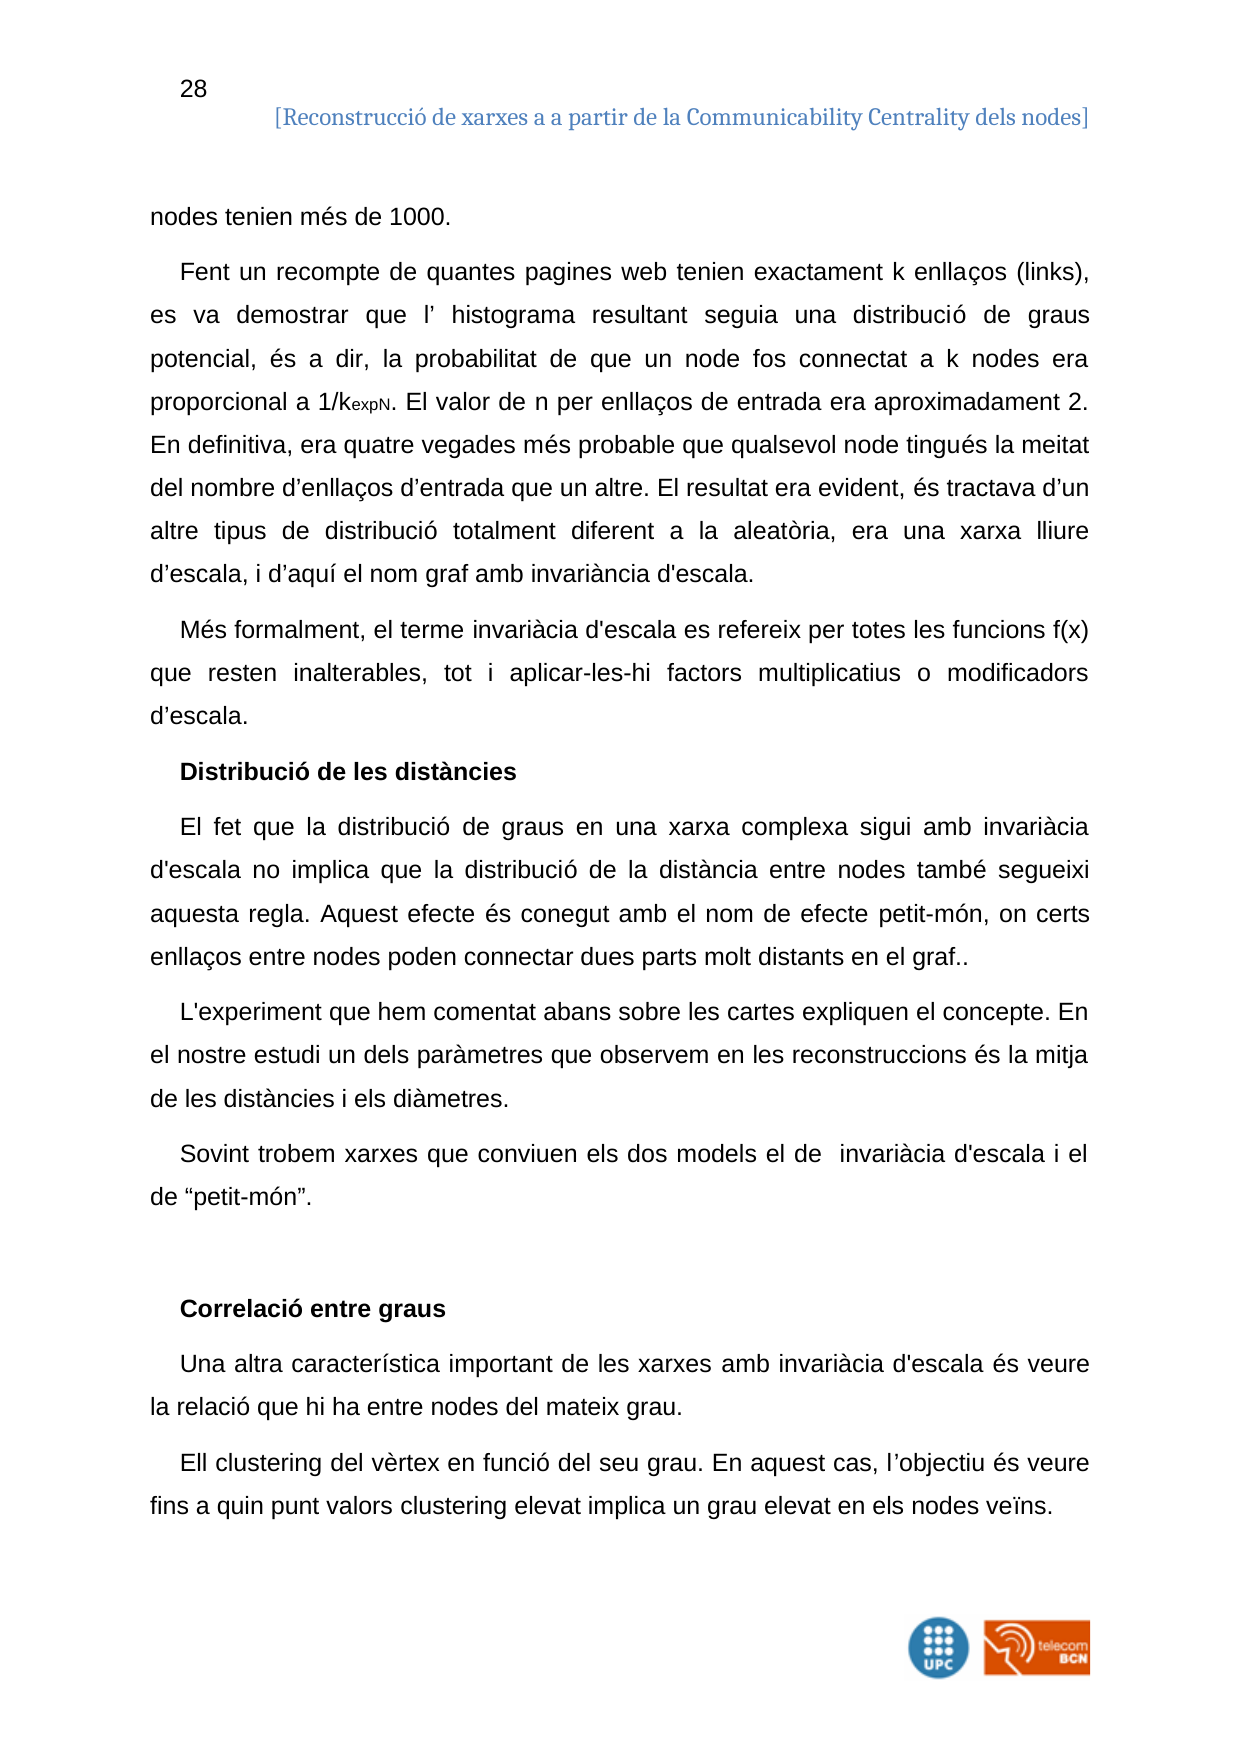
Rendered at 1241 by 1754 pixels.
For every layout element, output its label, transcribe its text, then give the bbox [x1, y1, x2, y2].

text L'experiment que hem comentat abans sobre les cartes expliquen el concepte. En el nostre estudi un dels paràmetres que observem en les reconstruccions és la mitja de les distàncies i els diàmetres. [150, 997, 1090, 1112]
text Una altra característica important de les xarxes amb invariàcia d'escala és veure la relació que hi ha entre nodes del mateix grau. [150, 1349, 1090, 1421]
text Més formalment, el terme invariàcia d'escala es refereix per totes les funcions f(x) que resten inalterables, tot i aplicar-les-hi factors multiplicatius o modificadors d’escala. [150, 615, 1090, 730]
text Correlació entre graus [150, 1293, 1090, 1322]
text Ell clustering del vèrtex en funció del seu grau. En aquest cas, l’objectiu és veure fins a quin punt valors clustering elevat implica un grau elevat en els nodes veïns. [150, 1448, 1090, 1520]
text Sovint trobem xarxes que conviuen els dos models el de invariàcia d'escala i el de “petit-món”. [150, 1139, 1090, 1211]
text Distribució de les distàncies [150, 757, 1090, 785]
text Fent un recompte de quantes pagines web tenien exactament k enllaços (links), es va demostrar que l’ histograma resultant seguia una distribució de graus potencial, és a dir, la probabilitat de que un node fos connectat a k nodes era proporcional a 1/kexpN. El valor de n per enllaços de entrada era aproximadament 2. En definitiva, era quatre vegades més probable que qualsevol node tingués la meitat del nombre d’enllaços d’entrada que un altre. El resultat era evident, és tractava d’un altre tipus de distribució totalment diferent a la aleatòria, era una xarxa lliure d’escala, i d’aquí el nom graf amb invariància d'escala. [150, 257, 1090, 588]
picture [904, 1614, 1091, 1681]
text nodes tenien més de 1000. [150, 202, 1090, 230]
text El fet que la distribució de graus en una xarxa complexa sigui amb invariàcia d'escala no implica que la distribució de la distància entre nodes també segueixi aquesta regla. Aquest efecte és conegut amb el nom de efecte petit-món, on certs enllaços entre nodes poden connectar dues parts molt distants en el graf.. [150, 812, 1090, 970]
